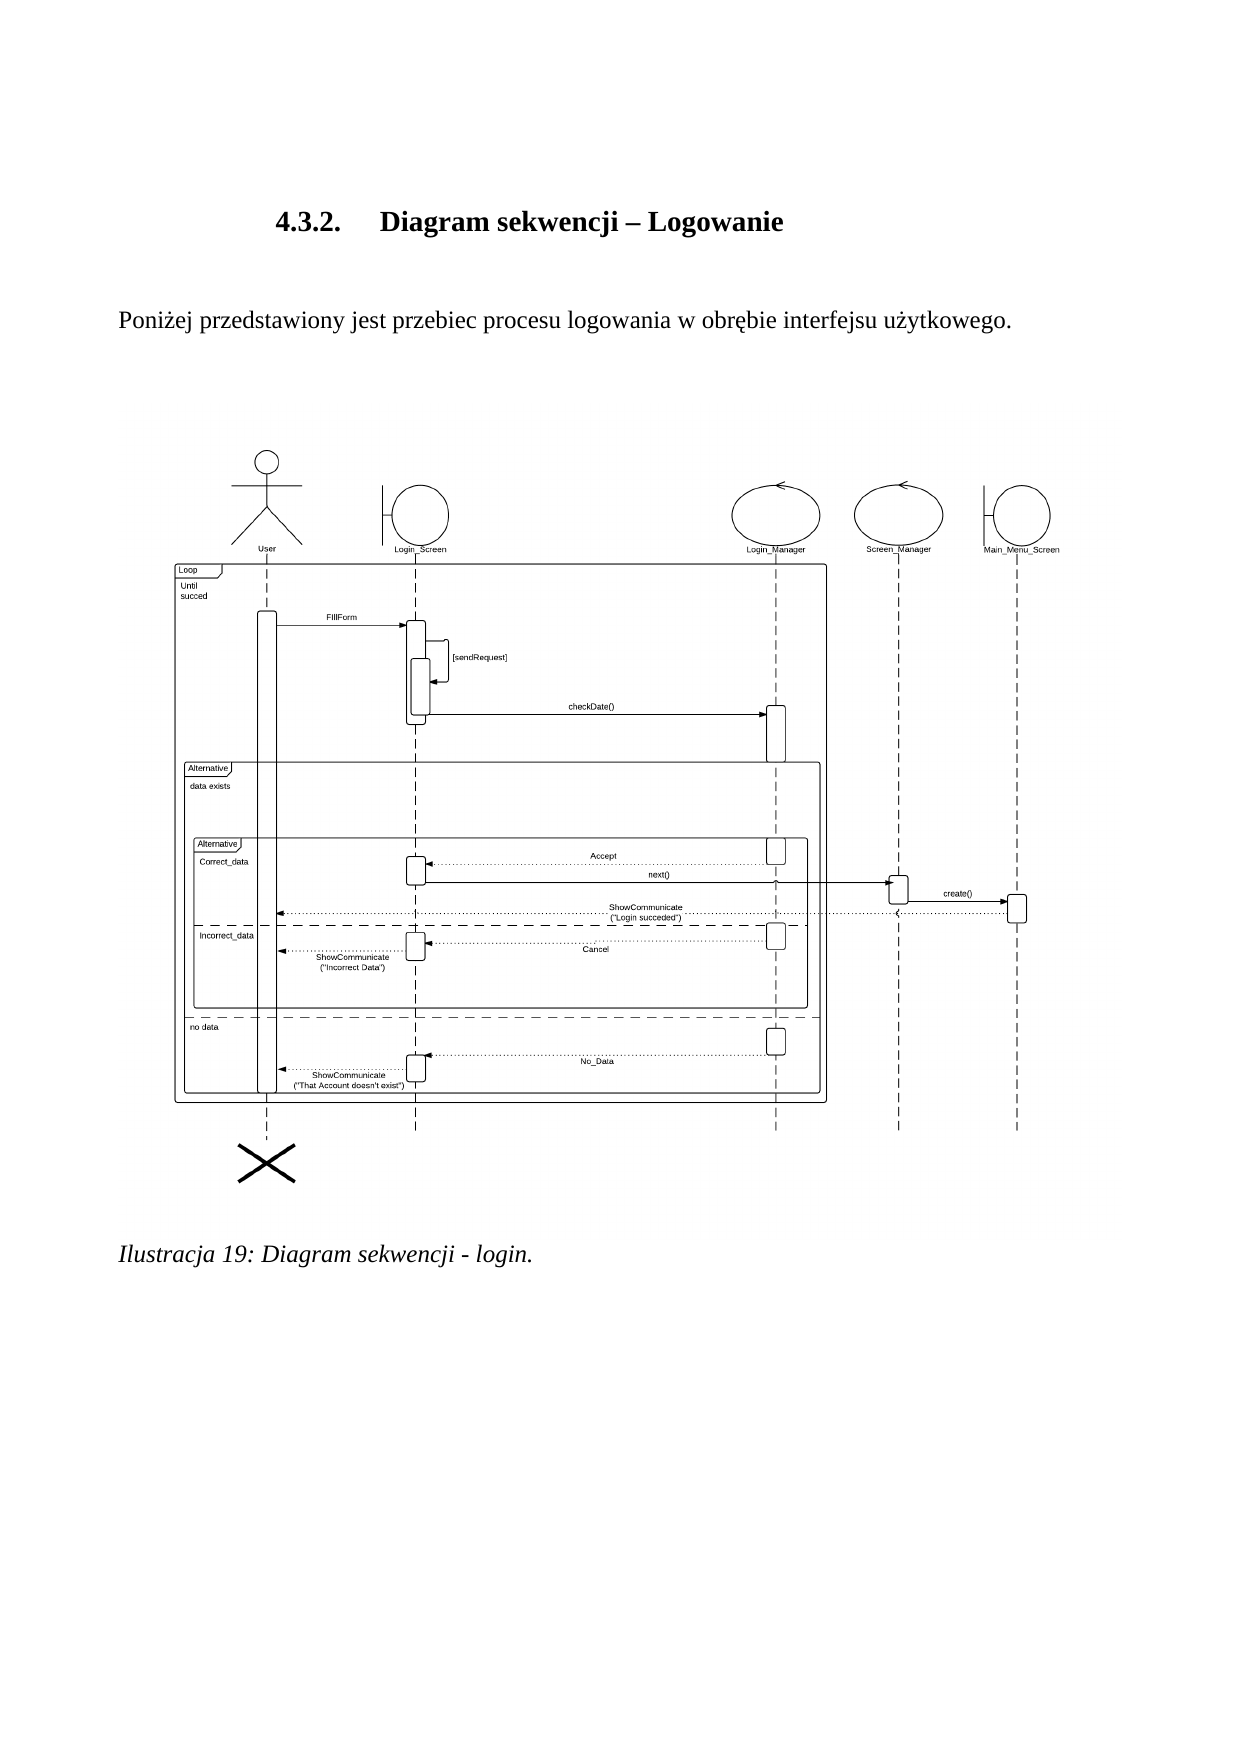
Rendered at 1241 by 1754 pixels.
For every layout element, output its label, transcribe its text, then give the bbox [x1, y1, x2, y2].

list Diagram sekwencji – Logowanie [268, 204, 1122, 238]
text Poniżej przedstawiony jest przebiec procesu logowania w obrębie interfejsu użytkowego. [118, 305, 1122, 334]
picture [118, 403, 1123, 1240]
text Ilustracja 19: Diagram sekwencji - login. [118, 1240, 1122, 1268]
